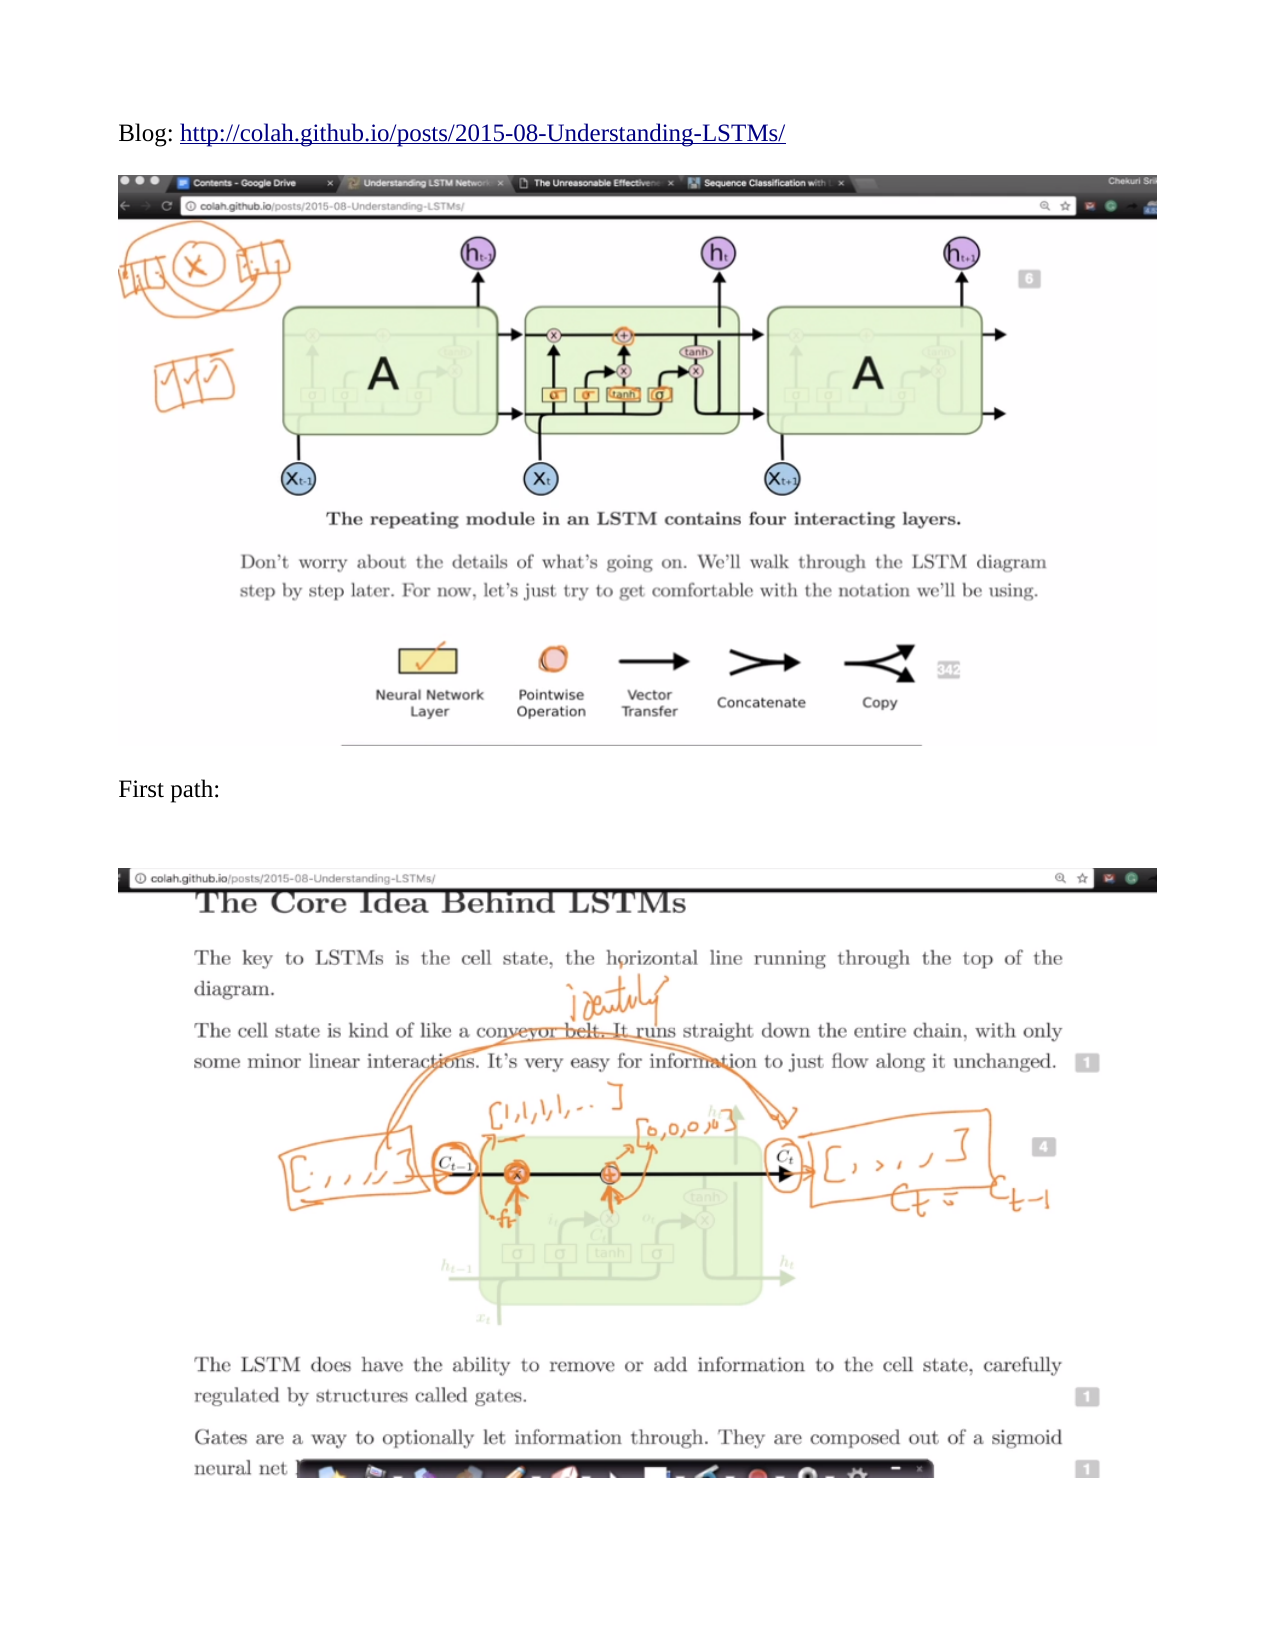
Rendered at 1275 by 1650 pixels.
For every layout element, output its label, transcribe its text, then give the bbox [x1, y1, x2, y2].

text First path: [118, 774, 1157, 803]
text Blog: http://colah.github.io/posts/2015-08-Understanding-LSTMs/ [118, 118, 1157, 147]
picture [118, 175, 1157, 746]
picture [118, 868, 1157, 1478]
